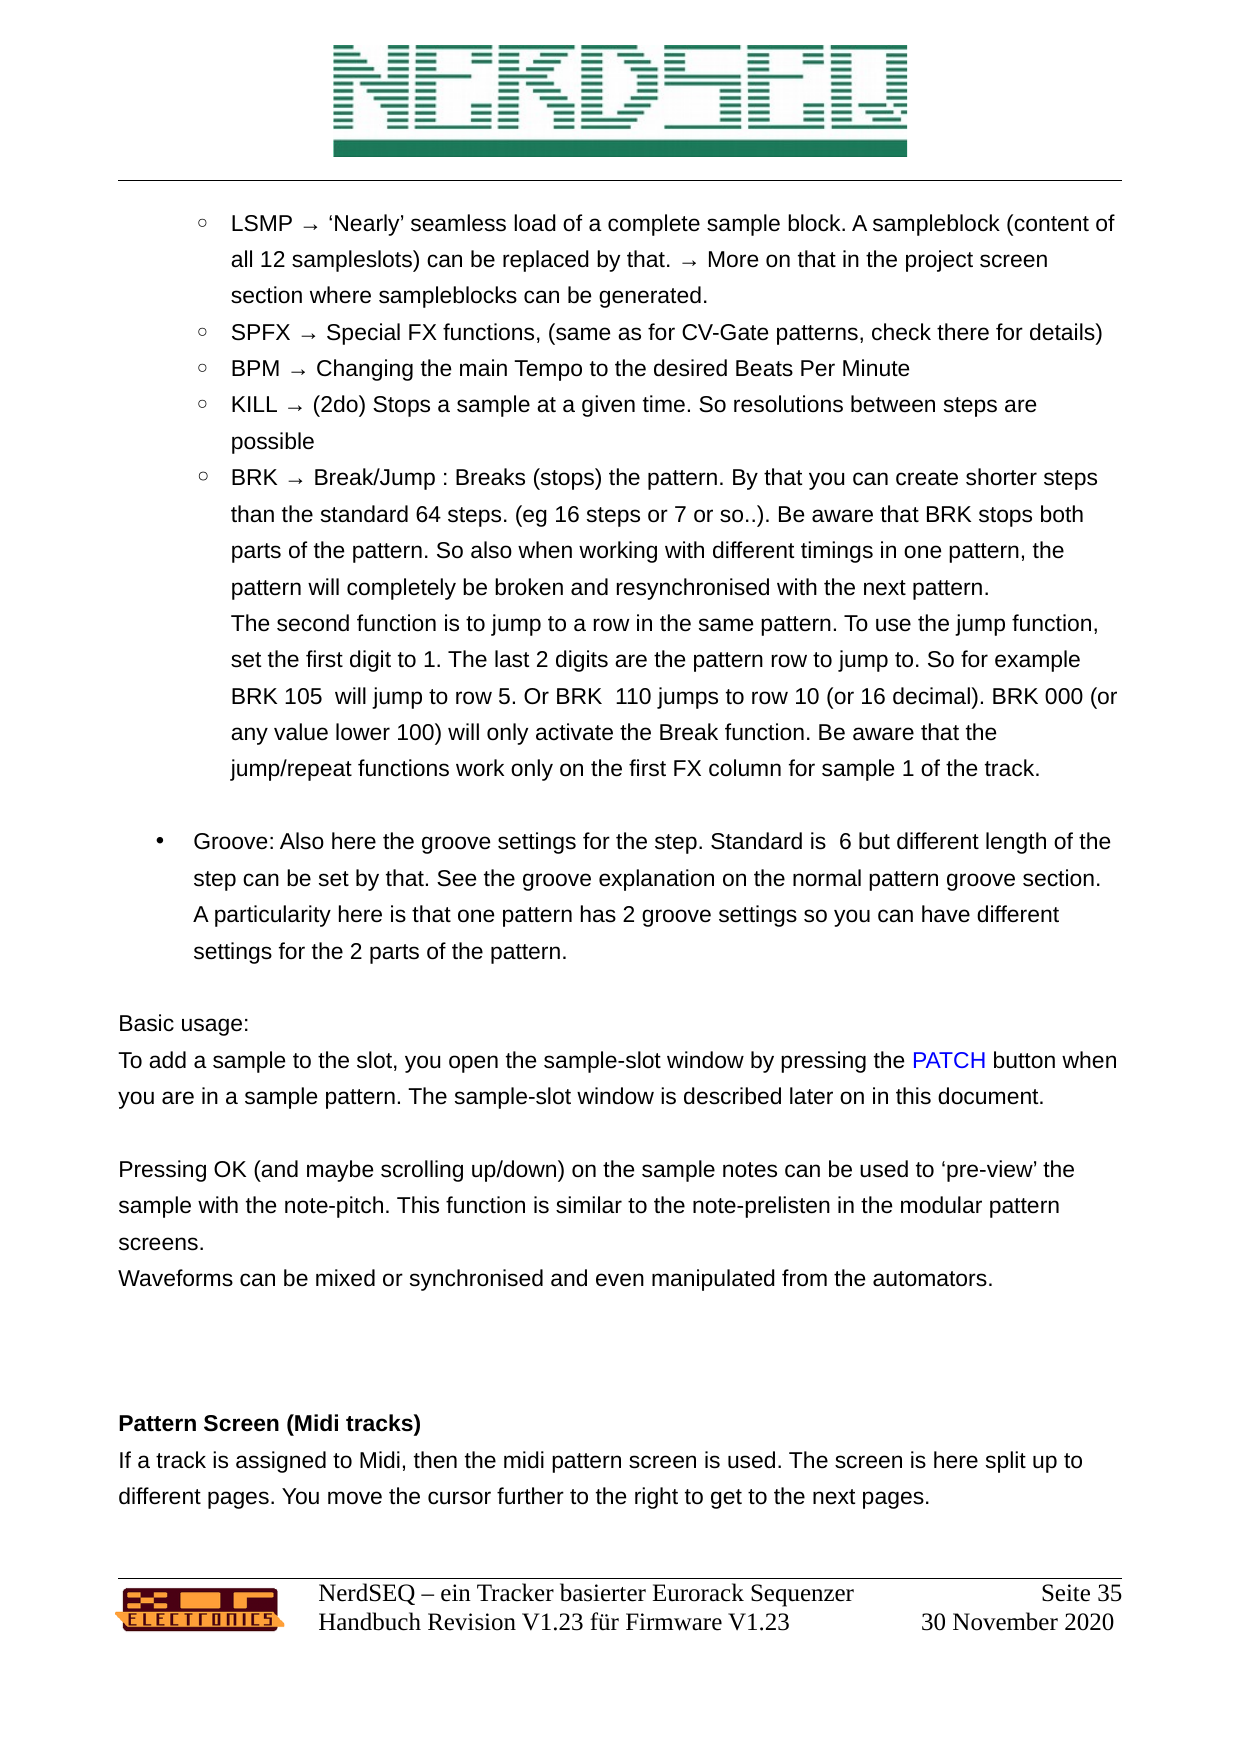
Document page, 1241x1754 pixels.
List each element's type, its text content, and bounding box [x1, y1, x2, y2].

list BRK → Break/Jump : Breaks (stops) the pattern. By that you can create shorter steps than the standard 64 steps. (eg 16 steps or 7 or so..). Be aware that BRK stops both parts of the pattern. So also when working with different timings in one pattern, the pattern will completely be broken and resynchronised with the next pattern. [193, 464, 1122, 600]
picture [333, 45, 908, 157]
text Basic usage: [118, 1010, 1122, 1037]
list KILL → (2do) Stops a sample at a given time. So resolutions between steps are possible [193, 391, 1122, 454]
list SPFX → Special FX functions, (same as for CV-Gate patterns, check there for details) [193, 319, 1122, 345]
text To add a sample to the slot, you open the sample-slot window by pressing the PATCH button when you are in a sample pattern. The sample-slot window is described later on in this document. [118, 1047, 1122, 1109]
text Pattern Screen (Midi tracks) [118, 1410, 1122, 1437]
text If a track is assigned to Midi, then the midi pattern screen is used. The screen is here split up to different pages. You move the cursor further to the right to get to the next pages. [118, 1447, 1122, 1509]
list The second function is to jump to a row in the same pattern. To use the jump function, set the first digit to 1. The last 2 digits are the pattern row to jump to. So for example BRK 105 will jump to row 5. Or BRK 110 jumps to row 10 (or 16 decimal). BRK 000 (or any value lower 100) will only activate the Break function. Be aware that the jump/repeat functions work only on the first FX column for sample 1 of the track. [193, 610, 1122, 782]
text Pressing OK (and maybe scrolling up/down) on the sample notes can be used to ‘pre-view’ the sample with the note-pitch. This function is similar to the note-prelisten in the modular pattern screens. [118, 1156, 1122, 1255]
list LSMP → ‘Nearly’ seamless load of a complete sample block. A sampleblock (content of all 12 sampleslots) can be replaced by that. → More on that in the project screen section where sampleblocks can be generated. [193, 209, 1122, 309]
text Waveforms can be mixed or synchronised and even manipulated from the automators. [118, 1265, 1122, 1291]
picture [115, 1584, 285, 1634]
list A particularity here is that one pattern has 2 groove settings so you can have different settings for the 2 parts of the pattern. [156, 901, 1122, 964]
list Groove: Also here the groove settings for the step. Standard is 6 but different length of the step can be set by that. See the groove explanation on the normal pattern groove section. [156, 828, 1122, 891]
list BPM → Changing the main Tempo to the desired Beats Per Minute [193, 355, 1122, 381]
